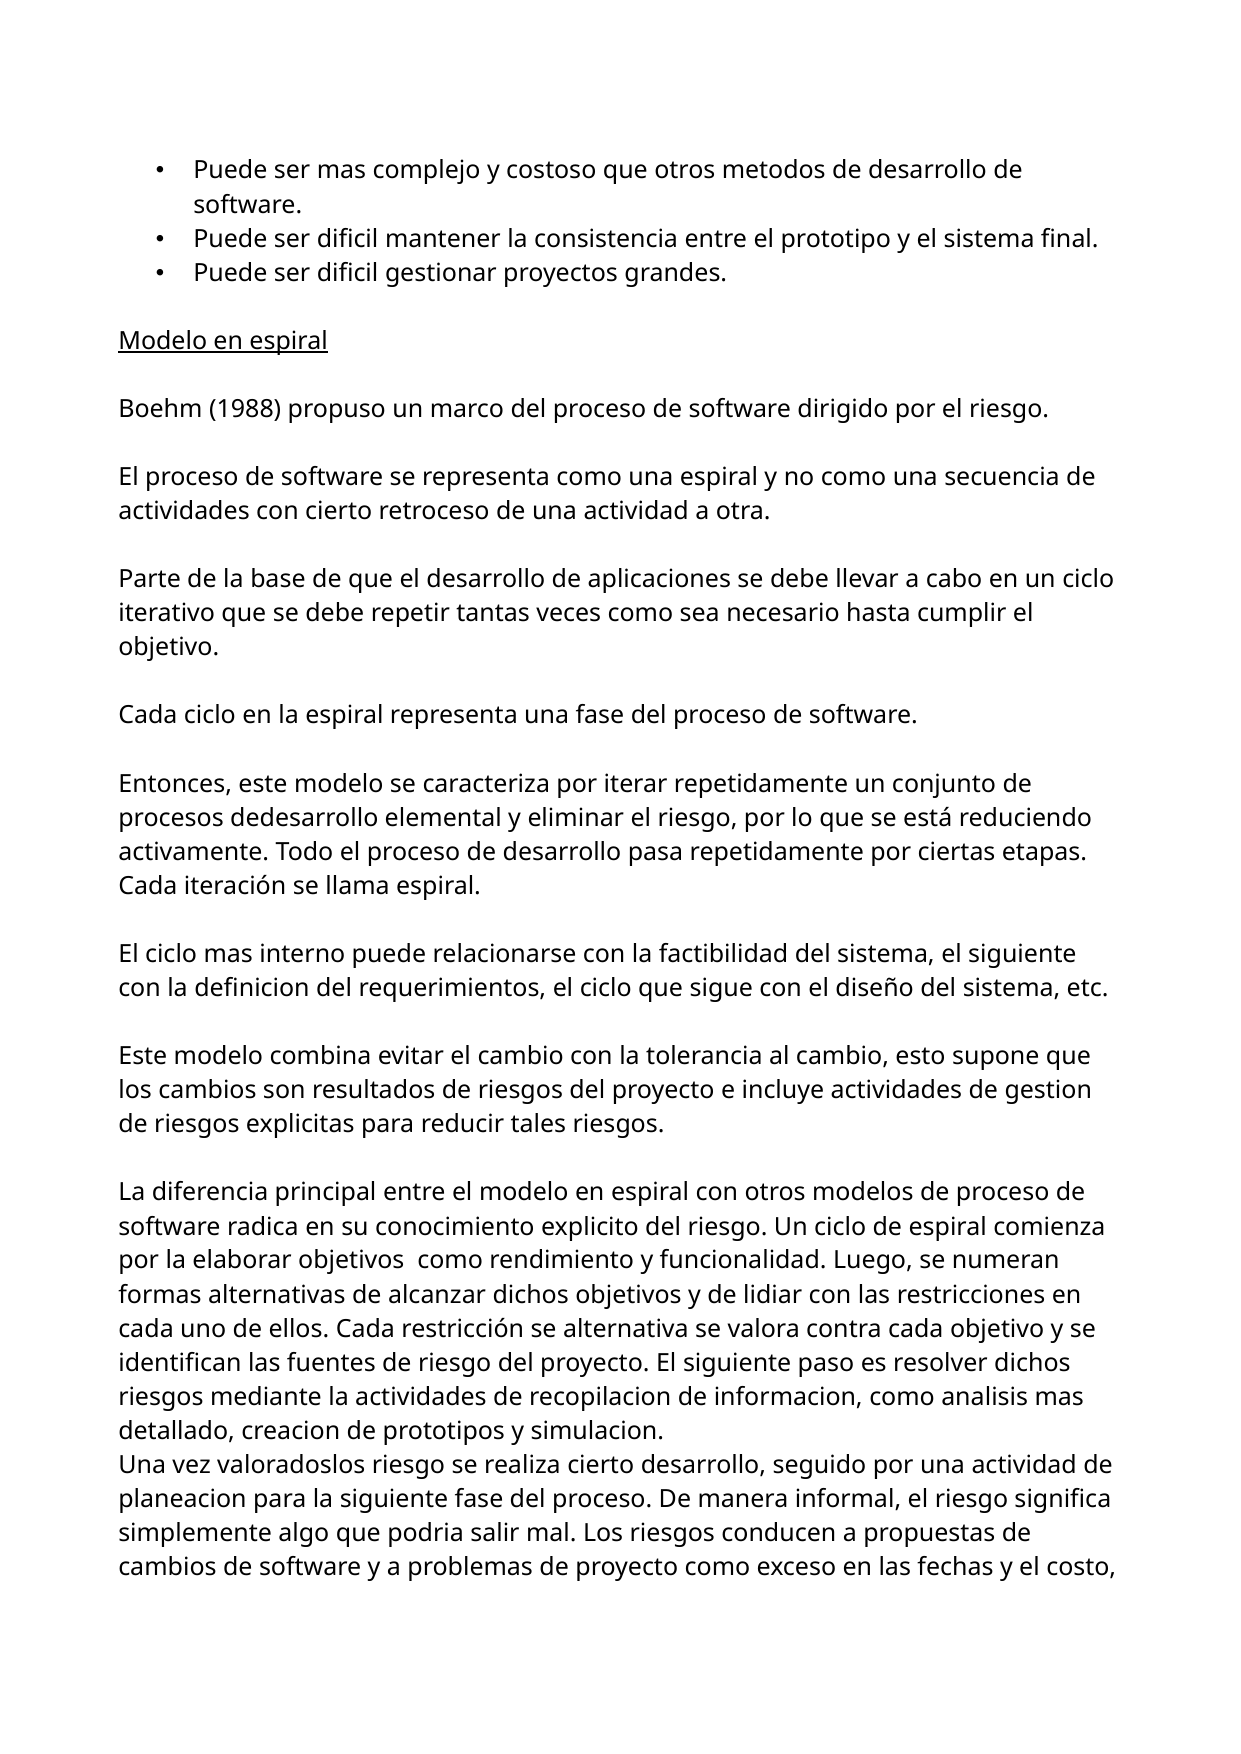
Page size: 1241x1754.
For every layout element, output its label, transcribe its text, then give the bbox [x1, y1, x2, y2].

text Boehm (1988) propuso un marco del proceso de software dirigido por el riesgo. [118, 391, 1122, 425]
text El proceso de software se representa como una espiral y no como una secuencia de actividades con cierto retroceso de una actividad a otra. [118, 459, 1122, 527]
list Puede ser dificil gestionar proyectos grandes. [156, 254, 1122, 288]
text El ciclo mas interno puede relacionarse con la factibilidad del sistema, el siguiente con la definicion del requerimientos, el ciclo que sigue con el diseño del sistema, etc. [118, 936, 1122, 1004]
list Puede ser mas complejo y costoso que otros metodos de desarrollo de software. [156, 152, 1122, 220]
text Entonces, este modelo se caracteriza por iterar repetidamente un conjunto de procesos dedesarrollo elemental y eliminar el riesgo, por lo que se está reduciendo activamente. Todo el proceso de desarrollo pasa repetidamente por ciertas etapas. Cada iteración se llama espiral. [118, 765, 1122, 902]
list Puede ser dificil mantener la consistencia entre el prototipo y el sistema final. [156, 220, 1122, 254]
text Parte de la base de que el desarrollo de aplicaciones se debe llevar a cabo en un ciclo iterativo que se debe repetir tantas veces como sea necesario hasta cumplir el objetivo. [118, 561, 1122, 663]
text Modelo en espiral [118, 322, 1122, 357]
text Una vez valoradoslos riesgo se realiza cierto desarrollo, seguido por una actividad de planeacion para la siguiente fase del proceso. De manera informal, el riesgo significa simplemente algo que podria salir mal. Los riesgos conducen a propuestas de cambios de software y a problemas de proyecto como exceso en las fechas y el costo, [118, 1447, 1122, 1583]
text La diferencia principal entre el modelo en espiral con otros modelos de proceso de software radica en su conocimiento explicito del riesgo. Un ciclo de espiral comienza por la elaborar objetivos como rendimiento y funcionalidad. Luego, se numeran formas alternativas de alcanzar dichos objetivos y de lidiar con las restricciones en cada uno de ellos. Cada restricción se alternativa se valora contra cada objetivo y se identifican las fuentes de riesgo del proyecto. El siguiente paso es resolver dichos riesgos mediante la actividades de recopilacion de informacion, como analisis mas detallado, creacion de prototipos y simulacion. [118, 1174, 1122, 1447]
text Cada ciclo en la espiral representa una fase del proceso de software. [118, 697, 1122, 731]
text Este modelo combina evitar el cambio con la tolerancia al cambio, esto supone que los cambios son resultados de riesgos del proyecto e incluye actividades de gestion de riesgos explicitas para reducir tales riesgos. [118, 1038, 1122, 1140]
